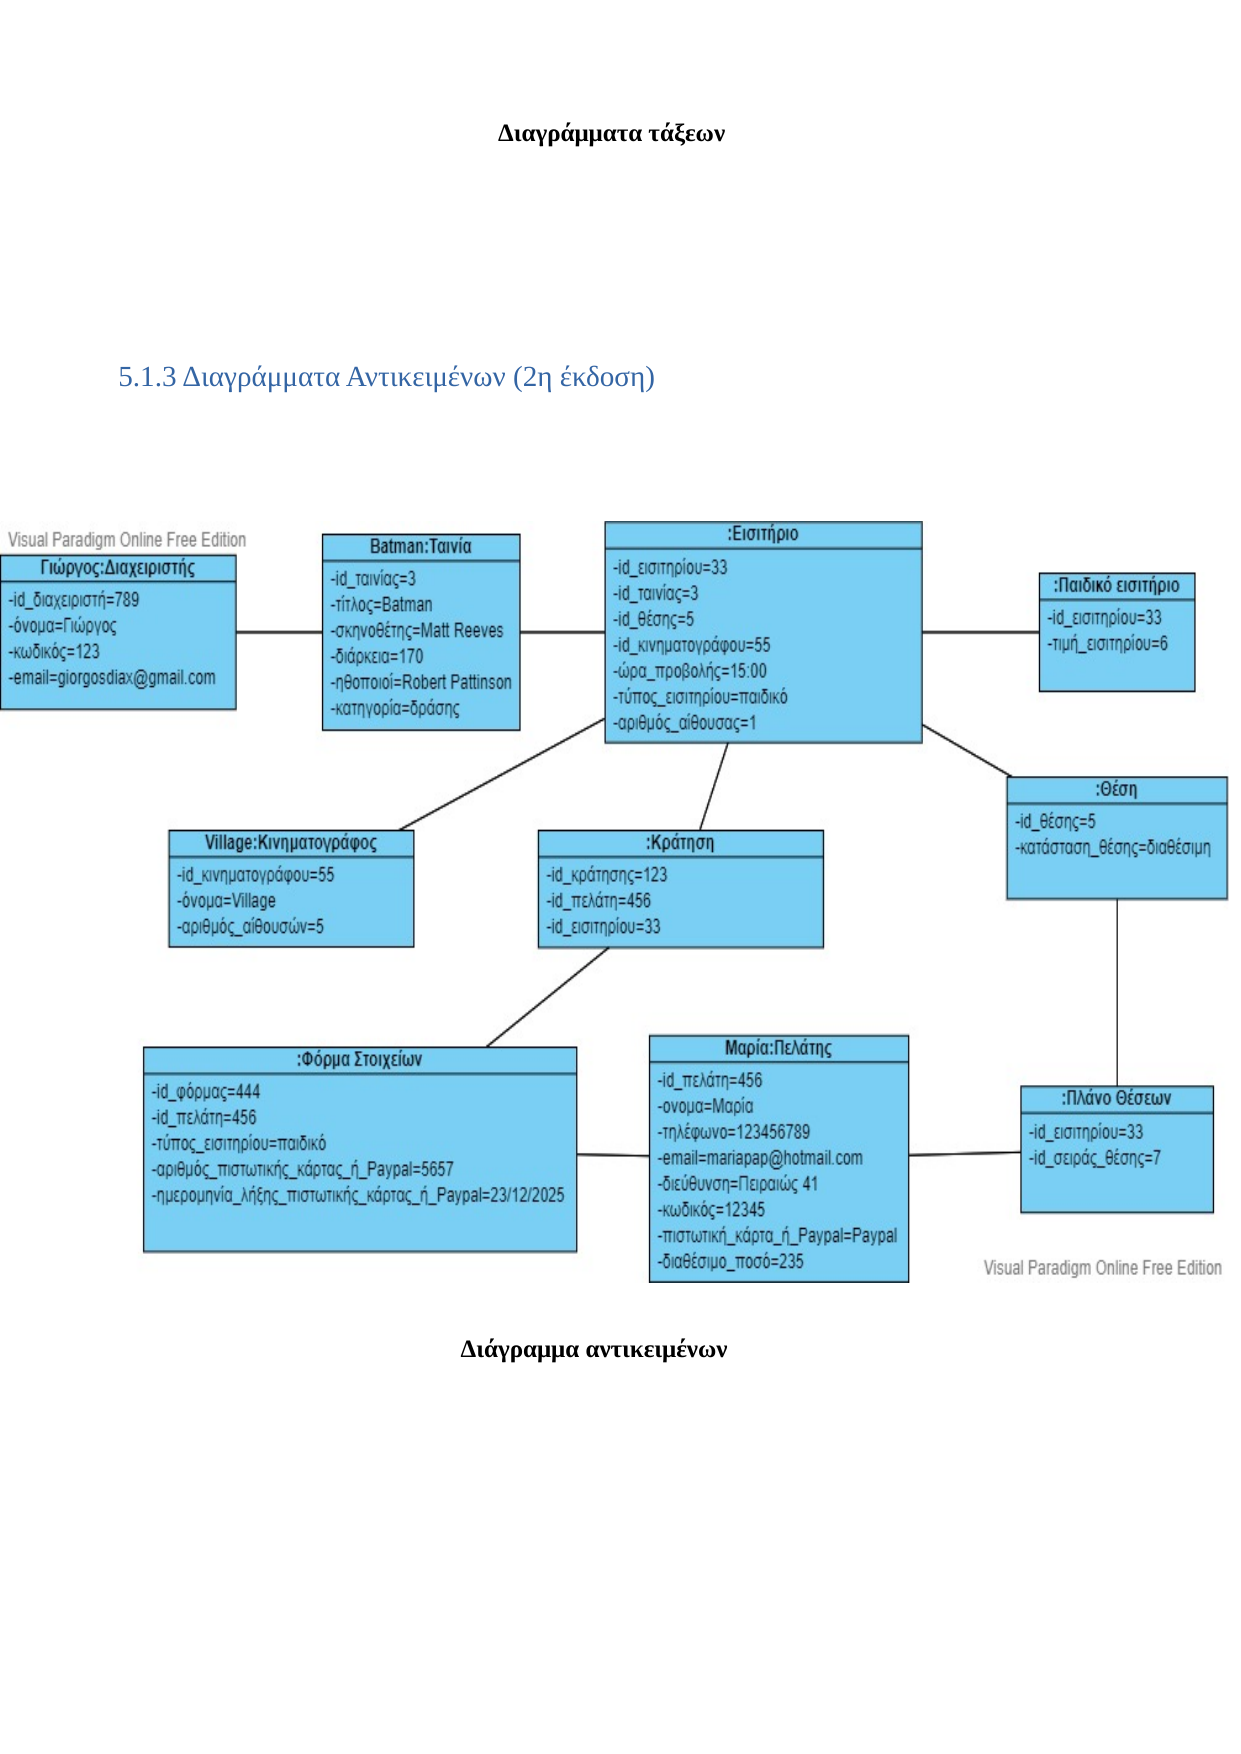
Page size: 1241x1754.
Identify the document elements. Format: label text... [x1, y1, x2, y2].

text Διάγραμμα αντικειμένων [118, 1334, 1122, 1363]
text Διαγράμματα τάξεων [118, 118, 1122, 147]
text 5.1.3 Διαγράμματα Αντικειμένων (2η έκδοση) [118, 359, 1122, 393]
